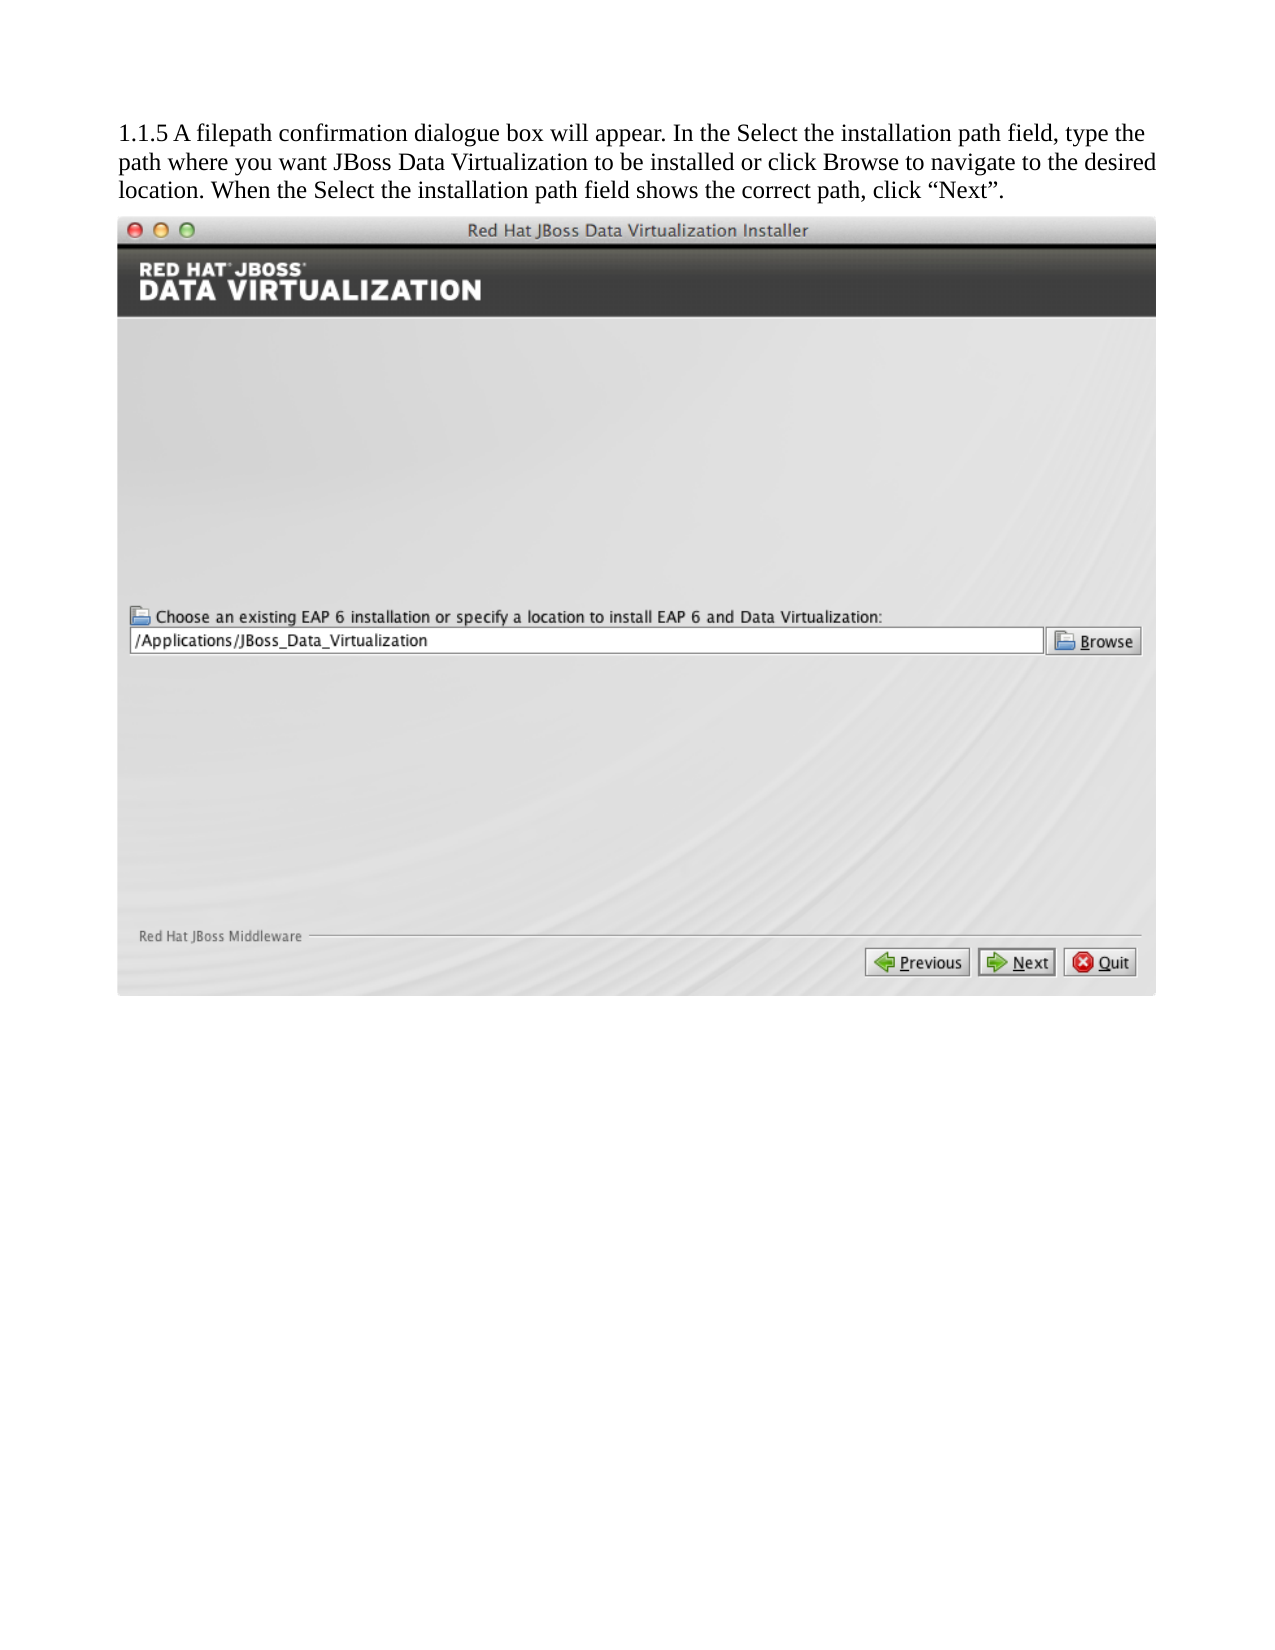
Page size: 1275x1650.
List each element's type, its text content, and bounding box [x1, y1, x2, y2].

picture [117, 216, 1156, 996]
text 1.1.5 A filepath confirmation dialogue box will appear. In the Select the installation path field, type the path where you want JBoss Data Virtualization to be installed or click Browse to navigate to the desired location. When the Select the installation path field shows the correct path, click “Next”. [118, 118, 1157, 204]
